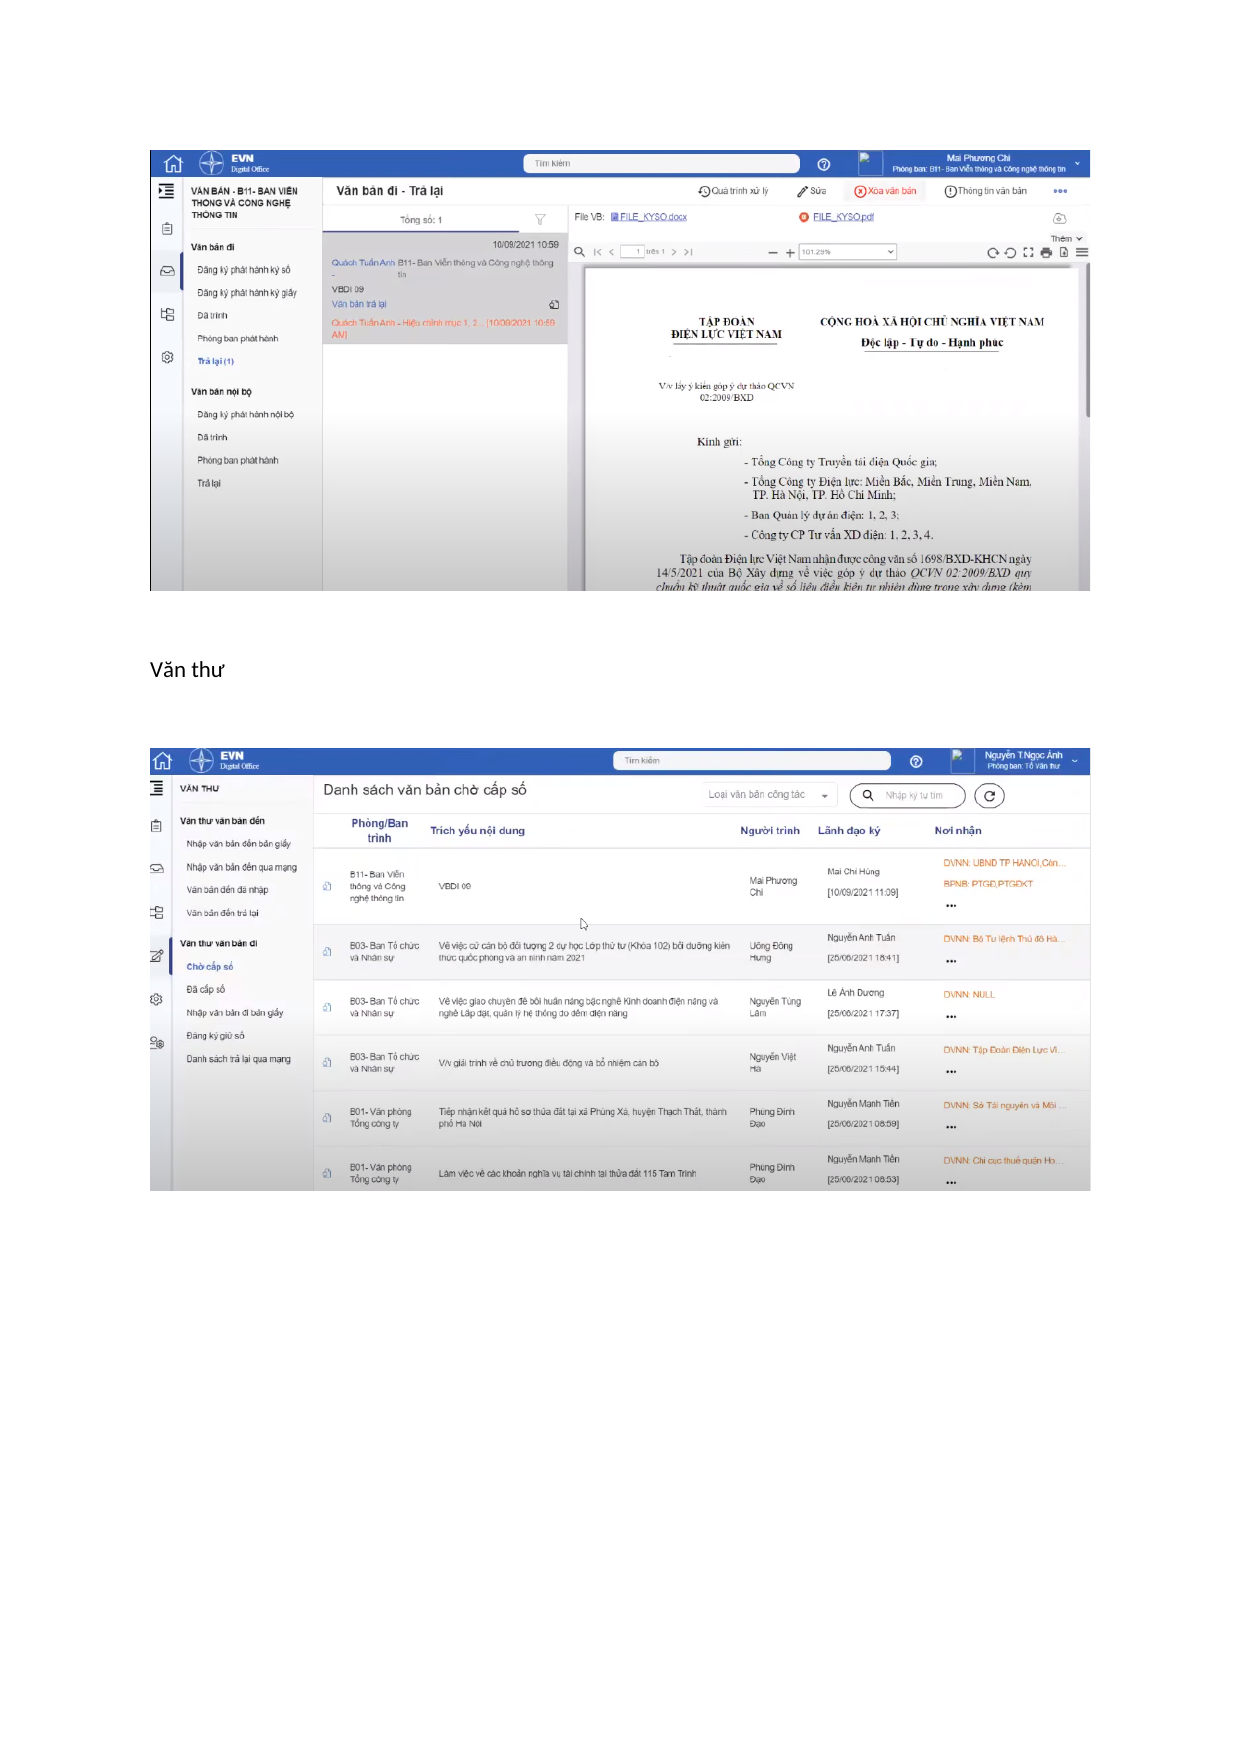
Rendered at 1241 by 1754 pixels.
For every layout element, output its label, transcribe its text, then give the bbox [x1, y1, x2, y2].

text Văn thư [150, 655, 1090, 683]
